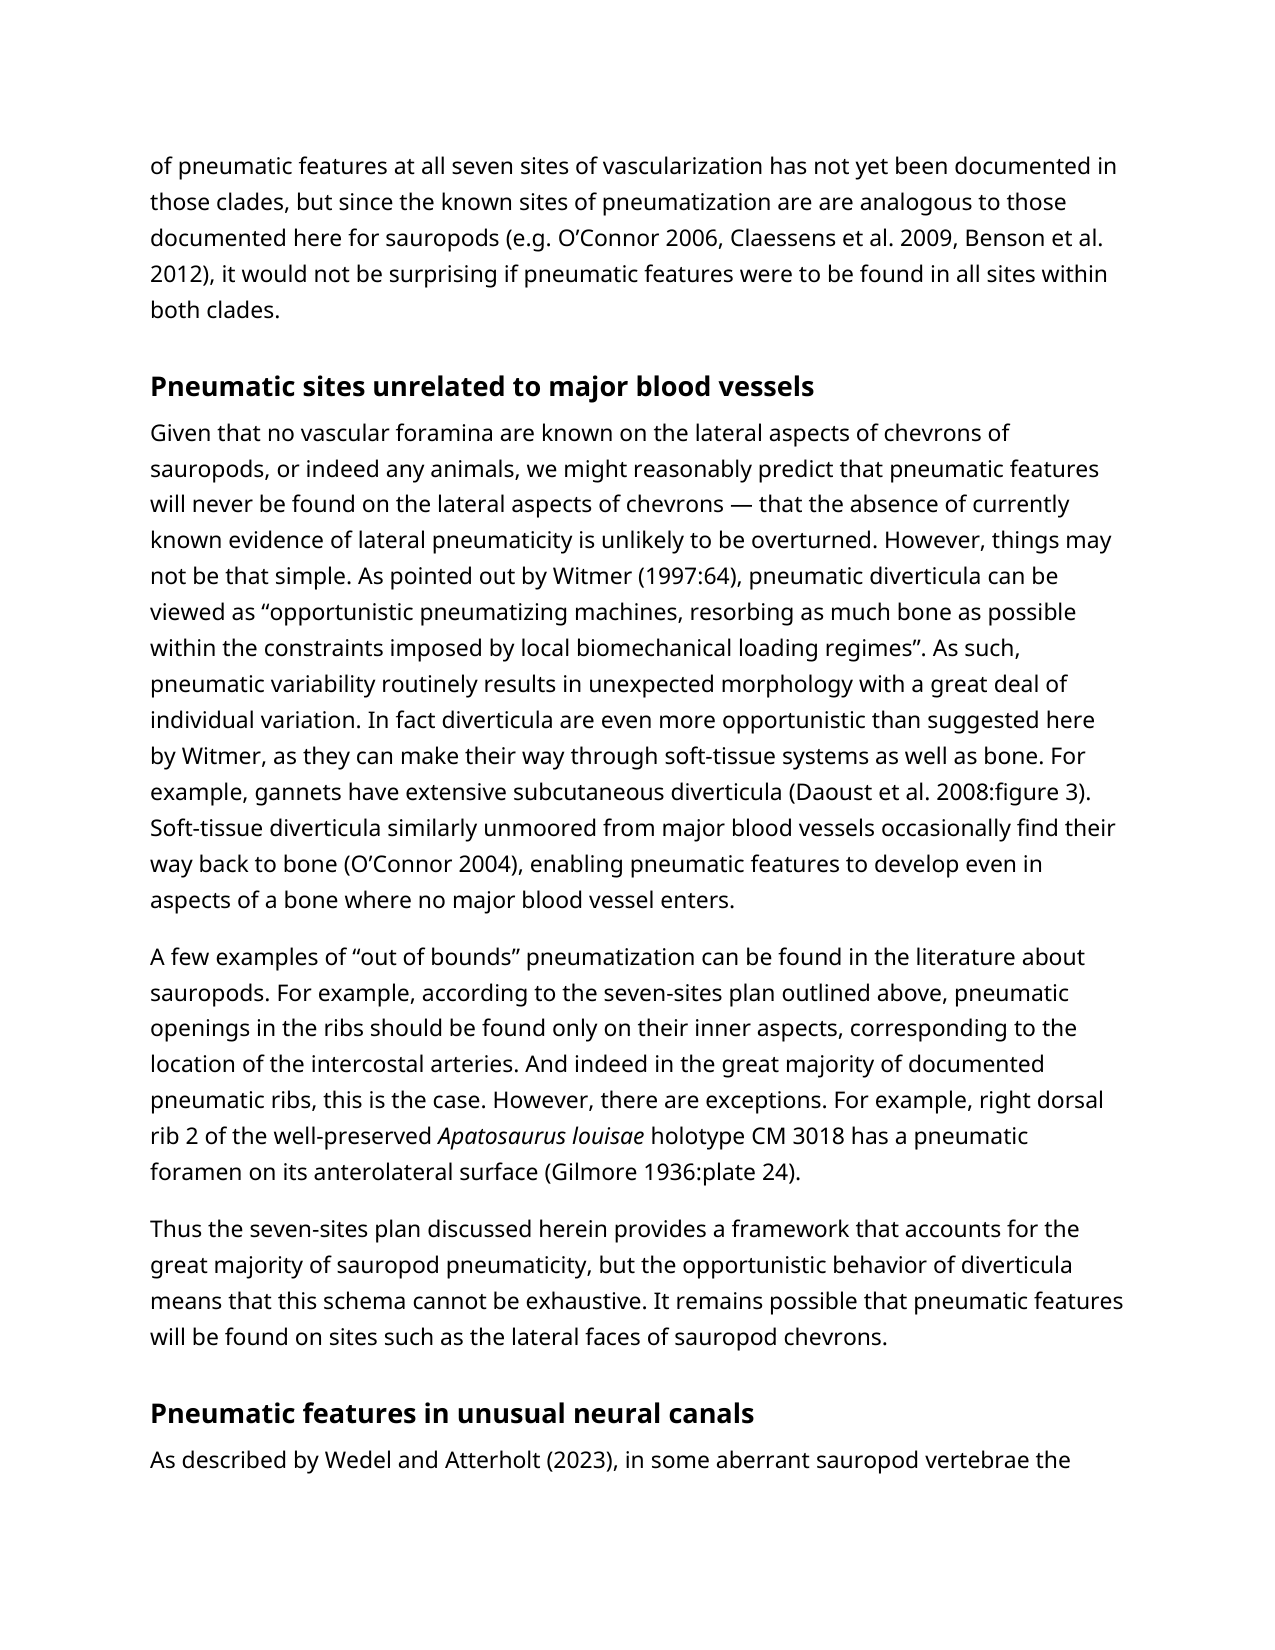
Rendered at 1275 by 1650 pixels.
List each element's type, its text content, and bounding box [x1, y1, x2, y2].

text Thus the seven-sites plan discussed herein provides a framework that accounts for the great majority of sauropod pneumaticity, but the opportunistic behavior of diverticula means that this schema cannot be exhaustive. It remains possible that pneumatic features will be found on sites such as the lateral faces of sauropod chevrons. [150, 1213, 1125, 1352]
text Given that no vascular foramina are known on the lateral aspects of chevrons of sauropods, or indeed any animals, we might reasonably predict that pneumatic features will never be found on the lateral aspects of chevrons — that the absence of currently known evidence of lateral pneumaticity is unlikely to be overturned. However, things may not be that simple. As pointed out by Witmer (1997:64), pneumatic diverticula can be viewed as “opportunistic pneumatizing machines, resorbing as much bone as possible within the constraints imposed by local biomechanical loading regimes”. As such, pneumatic variability routinely results in unexpected morphology with a great deal of individual variation. In fact diverticula are even more opportunistic than suggested here by Witmer, as they can make their way through soft-tissue systems as well as bone. For example, gannets have extensive subcutaneous diverticula (Daoust et al. 2008:figure 3). Soft-tissue diverticula similarly unmoored from major blood vessels occasionally find their way back to bone (O’Connor 2004), enabling pneumatic features to develop even in aspects of a bone where no major blood vessel enters. [150, 417, 1125, 915]
text As described by Wedel and Atterholt (2023), in some aberrant sauropod vertebrae the [150, 1443, 1125, 1475]
subtitle Pneumatic sites unrelated to major blood vessels [150, 367, 1125, 404]
subtitle Pneumatic features in unusual neural canals [150, 1394, 1125, 1431]
text of pneumatic features at all seven sites of vascularization has not yet been documented in those clades, but since the known sites of pneumatization are are analogous to those documented here for sauropods (e.g. O’Connor 2006, Claessens et al. 2009, Benson et al. 2012), it would not be surprising if pneumatic features were to be found in all sites within both clades. [150, 150, 1125, 325]
text A few examples of “out of bounds” pneumatization can be found in the literature about sauropods. For example, according to the seven-sites plan outlined above, pneumatic openings in the ribs should be found only on their inner aspects, corresponding to the location of the intercostal arteries. And indeed in the great majority of documented pneumatic ribs, this is the case. However, there are exceptions. For example, right dorsal rib 2 of the well-preserved Apatosaurus louisae holotype CM 3018 has a pneumatic foramen on its anterolateral surface (Gilmore 1936:plate 24). [150, 941, 1125, 1187]
